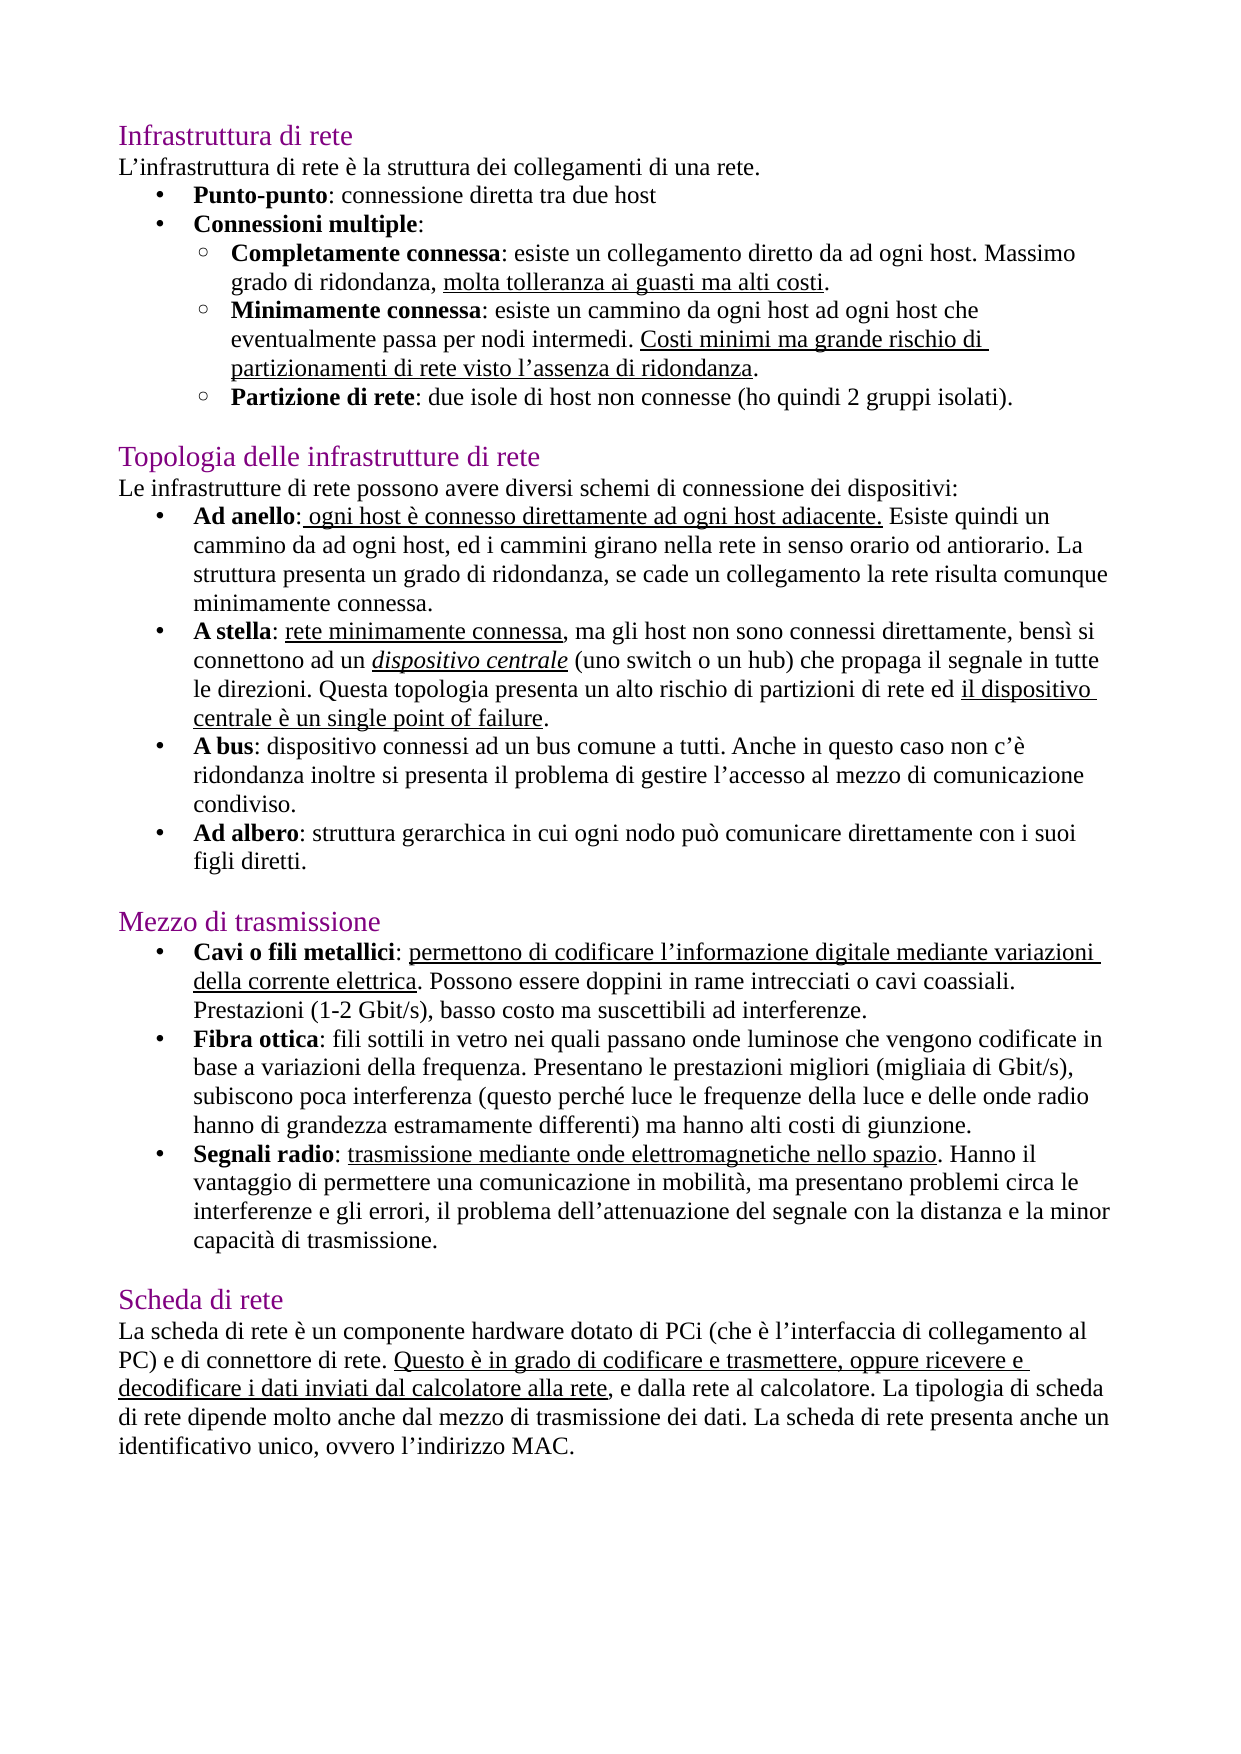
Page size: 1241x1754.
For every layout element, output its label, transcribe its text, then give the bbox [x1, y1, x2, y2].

list A stella: rete minimamente connessa, ma gli host non sono connessi direttamente, bensì si connettono ad un dispositivo centrale (uno switch o un hub) che propaga il segnale in tutte le direzioni. Questa topologia presenta un alto rischio di partizioni di rete ed il dispositivo centrale è un single point of failure. [156, 616, 1122, 731]
text La scheda di rete è un componente hardware dotato di PCi (che è l’interfaccia di collegamento al PC) e di connettore di rete. Questo è in grado di codificare e trasmettere, oppure ricevere e decodificare i dati inviati dal calcolatore alla rete, e dalla rete al calcolatore. La tipologia di scheda di rete dipende molto anche dal mezzo di trasmissione dei dati. La scheda di rete presenta anche un identificativo unico, ovvero l’indirizzo MAC. [118, 1316, 1122, 1460]
list Segnali radio: trasmissione mediante onde elettromagnetiche nello spazio. Hanno il vantaggio di permettere una comunicazione in mobilità, ma presentano problemi circa le interferenze e gli errori, il problema dell’attenuazione del segnale con la distanza e la minor capacità di trasmissione. [156, 1139, 1122, 1254]
list Fibra ottica: fili sottili in vetro nei quali passano onde luminose che vengono codificate in base a variazioni della frequenza. Presentano le prestazioni migliori (migliaia di Gbit/s), subiscono poca interferenza (questo perché luce le frequenze della luce e delle onde radio hanno di grandezza estramamente differenti) ma hanno alti costi di giunzione. [156, 1024, 1122, 1139]
text Le infrastrutture di rete possono avere diversi schemi di connessione dei dispositivi: [118, 473, 1122, 501]
text Infrastruttura di rete [118, 118, 1122, 152]
list Ad albero: struttura gerarchica in cui ogni nodo può comunicare direttamente con i suoi figli diretti. [156, 818, 1122, 875]
text Scheda di rete [118, 1282, 1122, 1316]
list Connessioni multiple: [156, 209, 1122, 238]
list Ad anello: ogni host è connesso direttamente ad ogni host adiacente. Esiste quindi un cammino da ad ogni host, ed i cammini girano nella rete in senso orario od antiorario. La struttura presenta un grado di ridondanza, se cade un collegamento la rete risulta comunque minimamente connessa. [156, 501, 1122, 616]
list Partizione di rete: due isole di host non connesse (ho quindi 2 gruppi isolati). [193, 382, 1122, 410]
list Cavi o fili metallici: permettono di codificare l’informazione digitale mediante variazioni della corrente elettrica. Possono essere doppini in rame intrecciati o cavi coassiali. Prestazioni (1-2 Gbit/s), basso costo ma suscettibili ad interferenze. [156, 937, 1122, 1024]
list Completamente connessa: esiste un collegamento diretto da ad ogni host. Massimo grado di ridondanza, molta tolleranza ai guasti ma alti costi. [193, 238, 1122, 295]
text Mezzo di trasmissione [118, 904, 1122, 937]
text Topologia delle infrastrutture di rete [118, 439, 1122, 473]
text L’infrastruttura di rete è la struttura dei collegamenti di una rete. [118, 152, 1122, 180]
list A bus: dispositivo connessi ad un bus comune a tutti. Anche in questo caso non c’è ridondanza inoltre si presenta il problema di gestire l’accesso al mezzo di comunicazione condiviso. [156, 731, 1122, 818]
list Minimamente connessa: esiste un cammino da ogni host ad ogni host che eventualmente passa per nodi intermedi. Costi minimi ma grande rischio di partizionamenti di rete visto l’assenza di ridondanza. [193, 295, 1122, 382]
list Punto-punto: connessione diretta tra due host [156, 180, 1122, 209]
